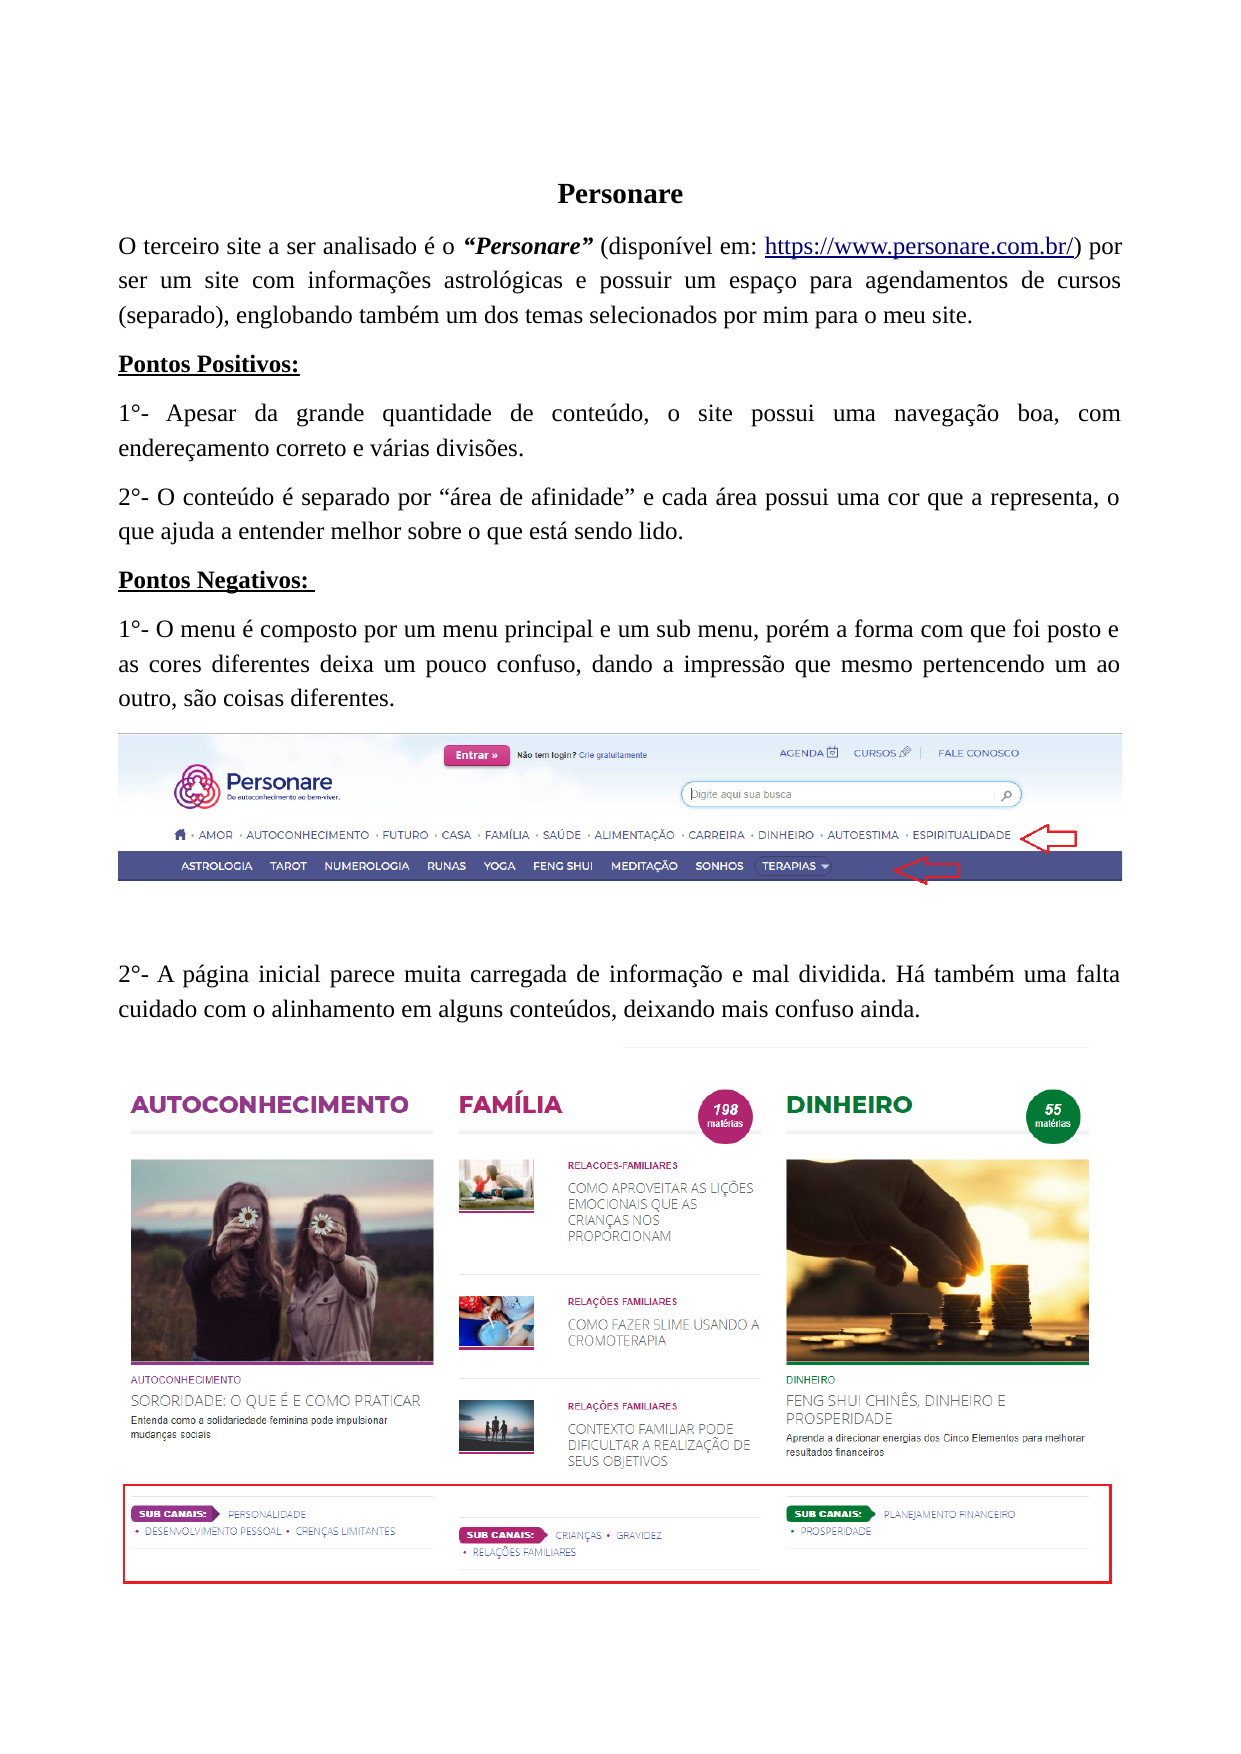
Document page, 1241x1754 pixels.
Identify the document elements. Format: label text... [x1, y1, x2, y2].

text Pontos Negativos: [118, 565, 1122, 594]
picture [118, 732, 1123, 905]
text 1°- O menu é composto por um menu principal e um sub menu, porém a forma com que foi posto e as cores diferentes deixa um pouco confuso, dando a impressão que mesmo pertencendo um ao outro, são coisas diferentes. [118, 614, 1122, 712]
text Personare [118, 176, 1122, 210]
text 2°- O conteúdo é separado por “área de afinidade” e cada área possui uma cor que a representa, o que ajuda a entender melhor sobre o que está sendo lido. [118, 482, 1122, 545]
text O terceiro site a ser analisado é o “Personare” (disponível em: https://www.personare.com.br/) por ser um site com informações astrológicas e possuir um espaço para agendamentos de cursos (separado), englobando também um dos temas selecionados por mim para o meu site. [118, 231, 1122, 329]
text 2°- A página inicial parece muita carregada de informação e mal dividida. Há também uma falta cuidado com o alinhamento em alguns conteúdos, deixando mais confuso ainda. [118, 959, 1122, 1023]
text 1°- Apesar da grande quantidade de conteúdo, o site possui uma navegação boa, com endereçamento correto e várias divisões. [118, 398, 1122, 461]
text Pontos Positivos: [118, 349, 1122, 378]
picture [118, 1043, 1123, 1591]
